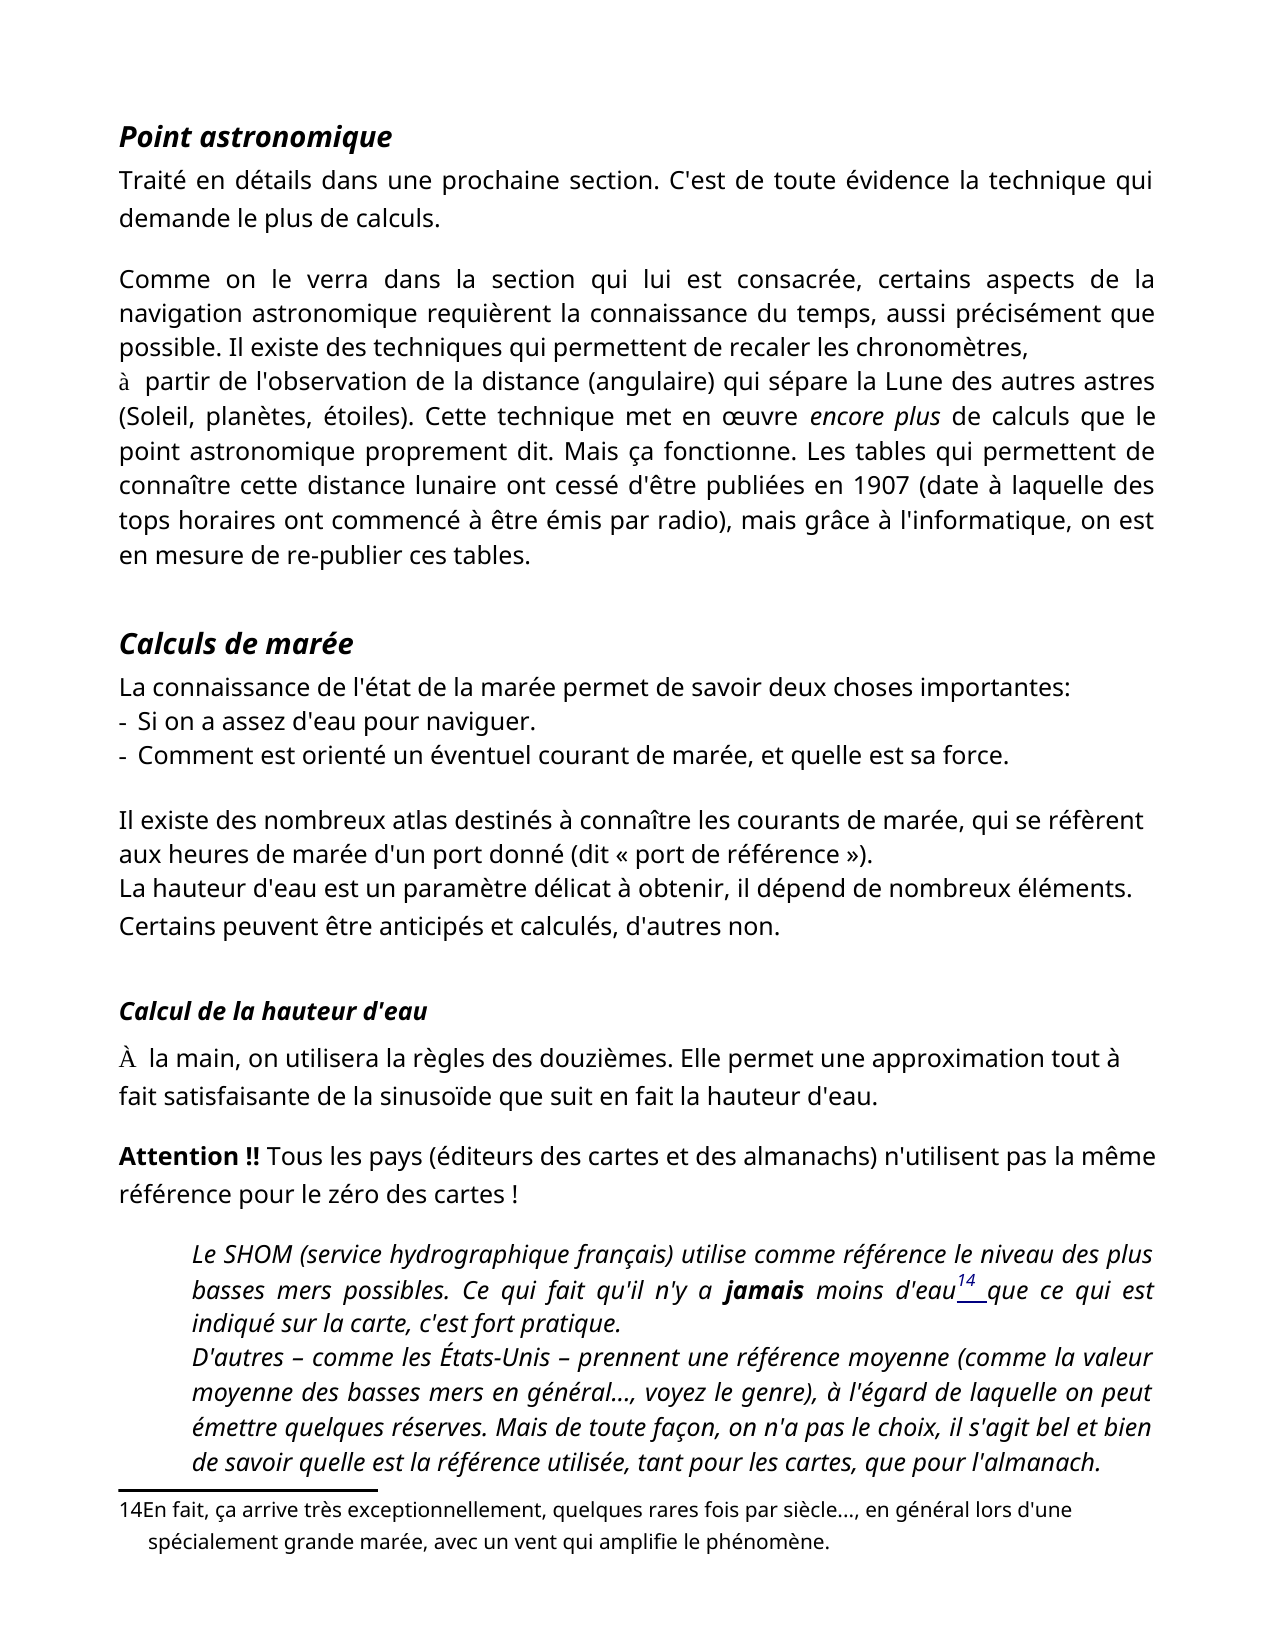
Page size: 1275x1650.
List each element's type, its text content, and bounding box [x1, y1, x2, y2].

text 14En fait, ça arrive très exceptionnellement, quelques rares fois par siècle..., en général lors d'une spécialement grande marée, avec un vent qui amplifie le phénomène. [118, 1495, 1156, 1555]
text La hauteur d'eau est un paramètre délicat à obtenir, il dépend de nombreux éléments. Certains peuvent être anticipés et calculés, d'autres non. [119, 871, 1154, 942]
list partir de l'observation de la distance (angulaire) qui sépare la Lune des autres astres (Soleil, planètes, étoiles). Cette technique met en œuvre encore plus de calculs que le point astronomique proprement dit. Mais ça fonctionne. Les tables qui permettent de connaître cette distance lunaire ont cessé d'être publiées en 1907 (date à laquelle des tops horaires ont commencé à être émis par radio), mais grâce à l'informatique, on est en mesure de re-publier ces tables. [118, 364, 1156, 571]
list la main, on utilisera la règles des douzièmes. Elle permet une approximation tout à fait satisfaisante de la sinusoïde que suit en fait la hauteur d'eau. [118, 1041, 1154, 1112]
text Comme on le verra dans la section qui lui est consacrée, certains aspects de la navigation astronomique requièrent la connaissance du temps, aussi précisément que possible. Il existe des techniques qui permettent de recaler les chronomètres, [119, 262, 1156, 364]
list Si on a assez d'eau pour naviguer. [118, 704, 1156, 738]
text Il existe des nombreux atlas destinés à connaître les courants de marée, qui se réfèrent aux heures de marée d'un port donné (dit « port de référence »). [119, 802, 1156, 871]
text Calculs de marée [119, 623, 1156, 663]
list Comment est orienté un éventuel courant de marée, et quelle est sa force. [118, 738, 1156, 772]
text Calcul de la hauteur d'eau [119, 994, 1156, 1028]
text Attention !! Tous les pays (éditeurs des cartes et des almanachs) n'utilisent pas la même référence pour le zéro des cartes ! [119, 1139, 1156, 1211]
text Le SHOM (service hydrographique français) utilise comme référence le niveau des plus basses mers possibles. Ce qui fait qu'il n'y a jamais moins d'eau14 que ce qui est indiqué sur la carte, c'est fort pratique. [192, 1238, 1154, 1340]
text D'autres – comme les États-Unis – prennent une référence moyenne (comme la valeur moyenne des basses mers en général..., voyez le genre), à l'égard de laquelle on peut émettre quelques réserves. Mais de toute façon, on n'a pas le choix, il s'agit bel et bien de savoir quelle est la référence utilisée, tant pour les cartes, que pour l'almanach. [192, 1340, 1154, 1478]
text Point astronomique [119, 116, 1156, 156]
text Traité en détails dans une prochaine section. C'est de toute évidence la technique qui demande le plus de calculs. [119, 163, 1154, 234]
text La connaissance de l'état de la marée permet de savoir deux choses importantes: [119, 670, 1156, 704]
